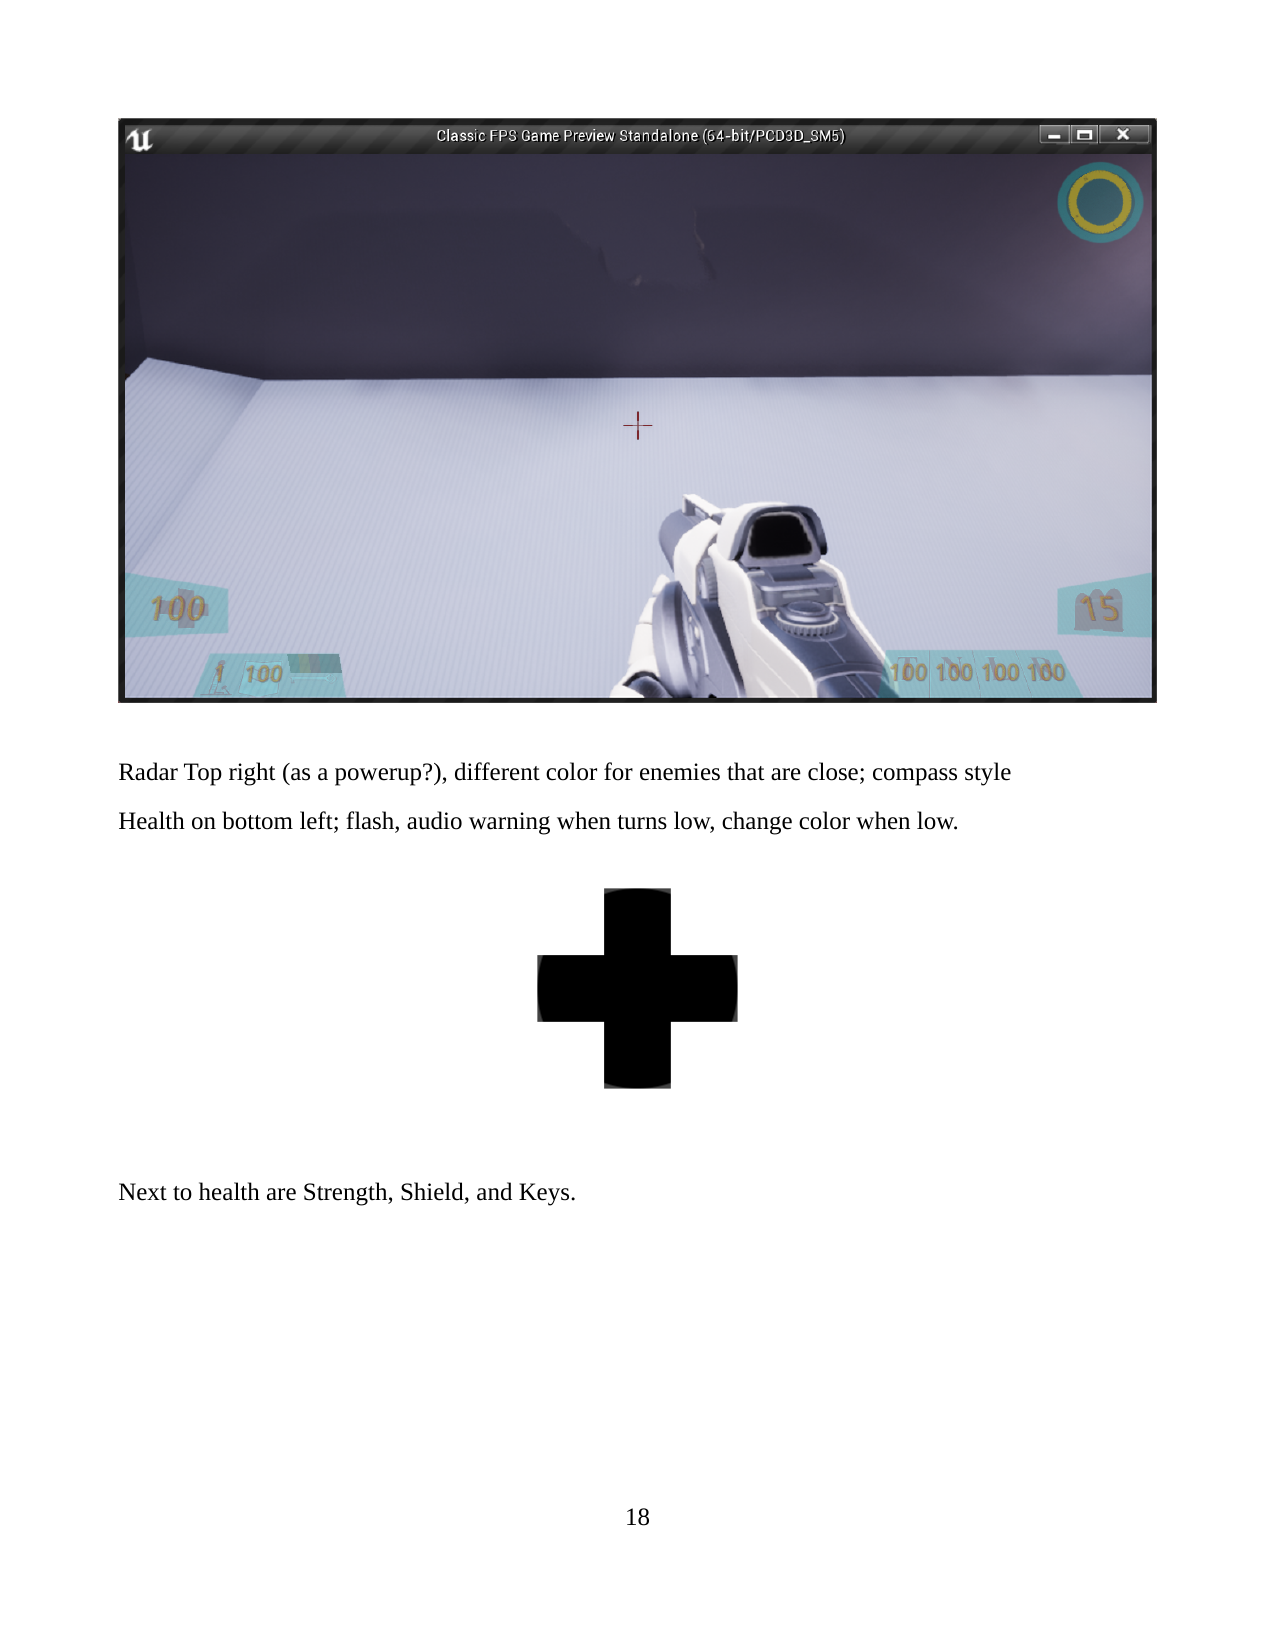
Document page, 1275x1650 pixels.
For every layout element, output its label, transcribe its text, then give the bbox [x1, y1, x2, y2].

text Next to health are Strength, Shield, and Keys. [118, 1177, 1157, 1206]
text Radar Top right (as a powerup?), different color for enemies that are close; compass style [118, 757, 1157, 786]
text Health on bottom left; flash, audio warning when turns low, change color when low. [118, 806, 1157, 835]
picture [118, 118, 1157, 703]
picture [504, 855, 771, 1122]
